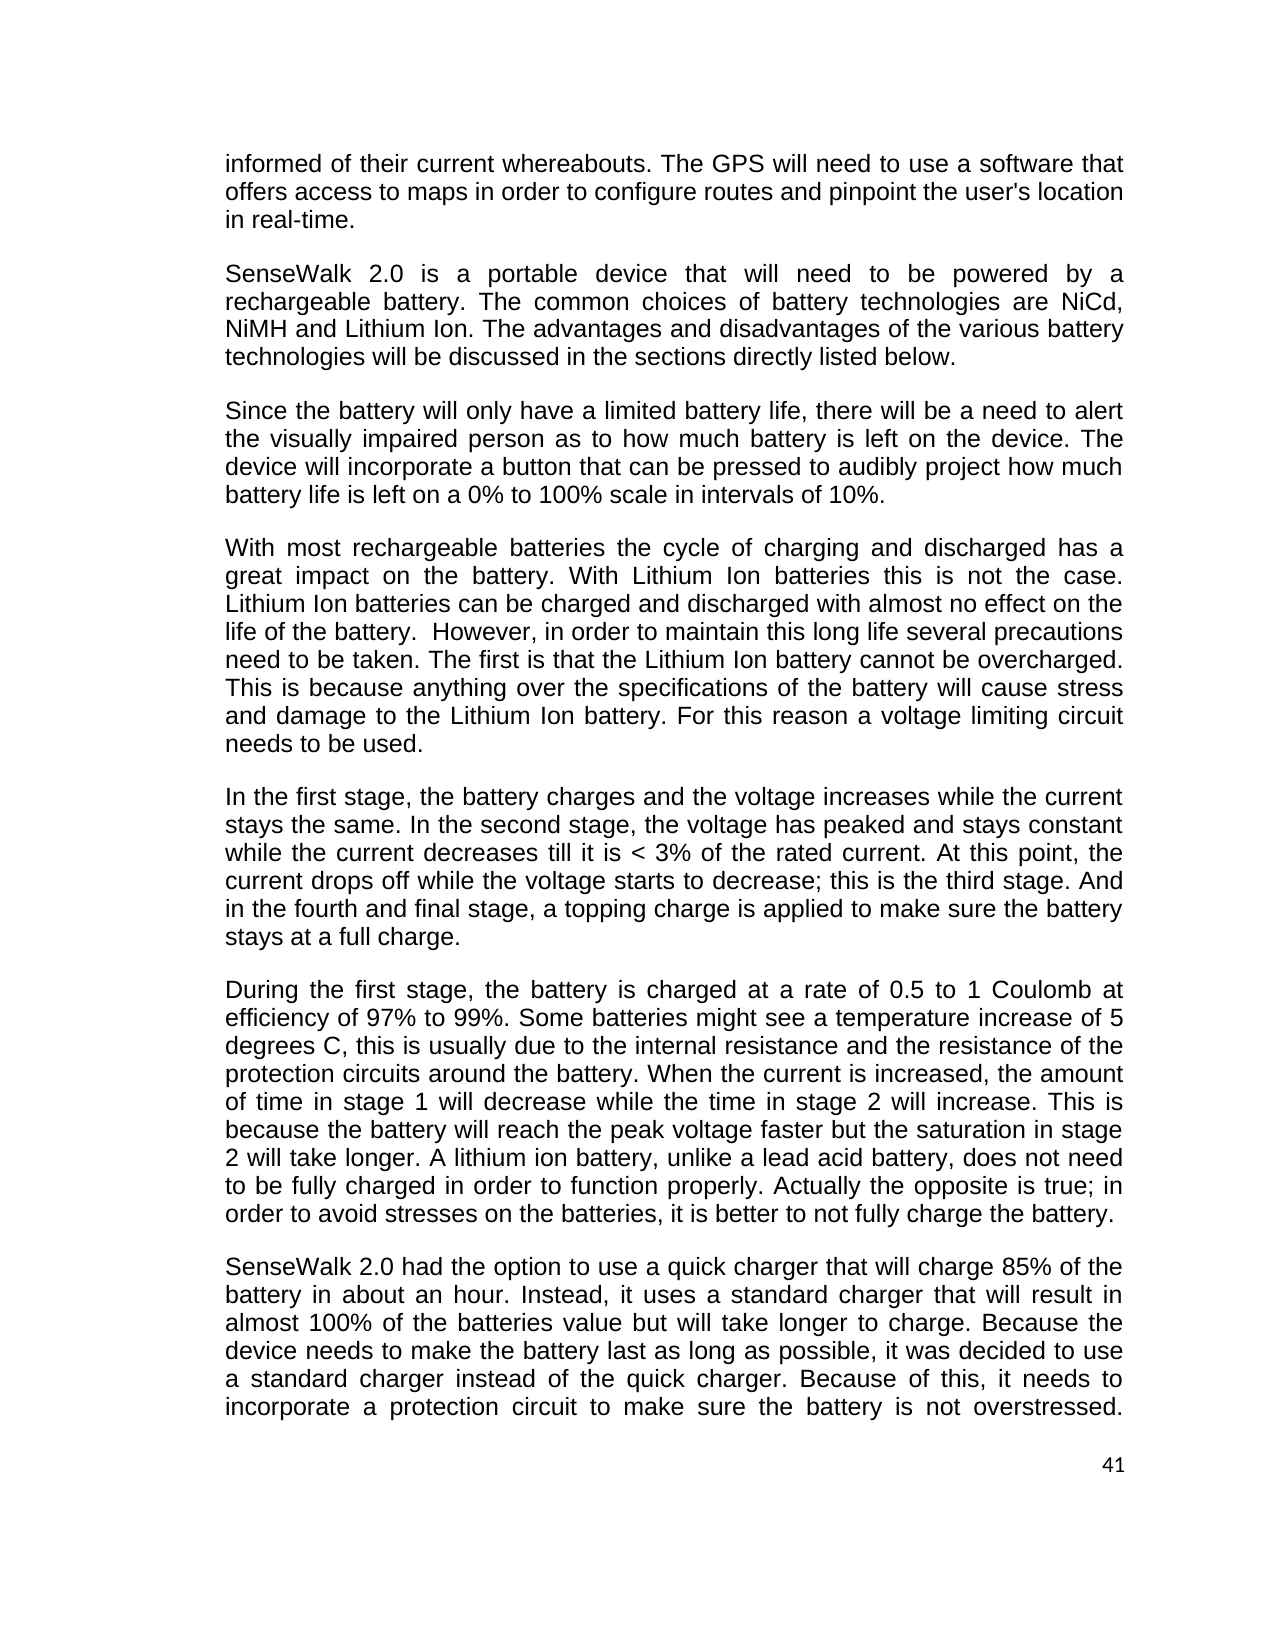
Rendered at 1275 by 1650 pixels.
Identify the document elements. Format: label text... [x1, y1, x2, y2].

text Since the battery will only have a limited battery life, there will be a need to alert the visually impaired person as to how much battery is left on the device. The device will incorporate a button that can be pressed to audibly project how much battery life is left on a 0% to 100% scale in intervals of 10%. [225, 397, 1125, 508]
text With most rechargeable batteries the cycle of charging and discharged has a great impact on the battery. With Lithium Ion batteries this is not the case. Lithium Ion batteries can be charged and discharged with almost no effect on the life of the battery. However, in order to maintain this long life several precautions need to be taken. The first is that the Lithium Ion battery cannot be overcharged. This is because anything over the specifications of the battery will cause stress and damage to the Lithium Ion battery. For this reason a voltage limiting circuit needs to be used. [225, 534, 1125, 757]
text In the first stage, the battery charges and the voltage increases while the current stays the same. In the second stage, the voltage has peaked and stays constant while the current decreases till it is < 3% of the rated current. At this point, the current drops off while the voltage starts to decrease; this is the third stage. And in the fourth and final stage, a topping charge is applied to make sure the battery stays at a full charge. [225, 783, 1125, 950]
text SenseWalk 2.0 is a portable device that will need to be powered by a rechargeable battery. The common choices of battery technologies are NiCd, NiMH and Lithium Ion. The advantages and disadvantages of the various battery technologies will be discussed in the sections directly listed below. [225, 259, 1125, 371]
text informed of their current whereabouts. The GPS will need to use a software that offers access to maps in order to configure routes and pinpoint the user's location in real-time. [225, 150, 1125, 234]
text During the first stage, the battery is charged at a rate of 0.5 to 1 Coulomb at efficiency of 97% to 99%. Some batteries might see a temperature increase of 5 degrees C, this is usually due to the internal resistance and the resistance of the protection circuits around the battery. When the current is increased, the amount of time in stage 1 will decrease while the time in stage 2 will increase. This is because the battery will reach the peak voltage faster but the saturation in stage 2 will take longer. A lithium ion battery, unlike a lead acid battery, does not need to be fully charged in order to function properly. Actually the opposite is true; in order to avoid stresses on the batteries, it is better to not fully charge the battery. [225, 976, 1125, 1227]
text SenseWalk 2.0 had the option to use a quick charger that will charge 85% of the battery in about an hour. Instead, it uses a standard charger that will result in almost 100% of the batteries value but will take longer to charge. Because the device needs to make the battery last as long as possible, it was decided to use a standard charger instead of the quick charger. Because of this, it needs to incorporate a protection circuit to make sure the battery is not overstressed. [225, 1253, 1125, 1420]
